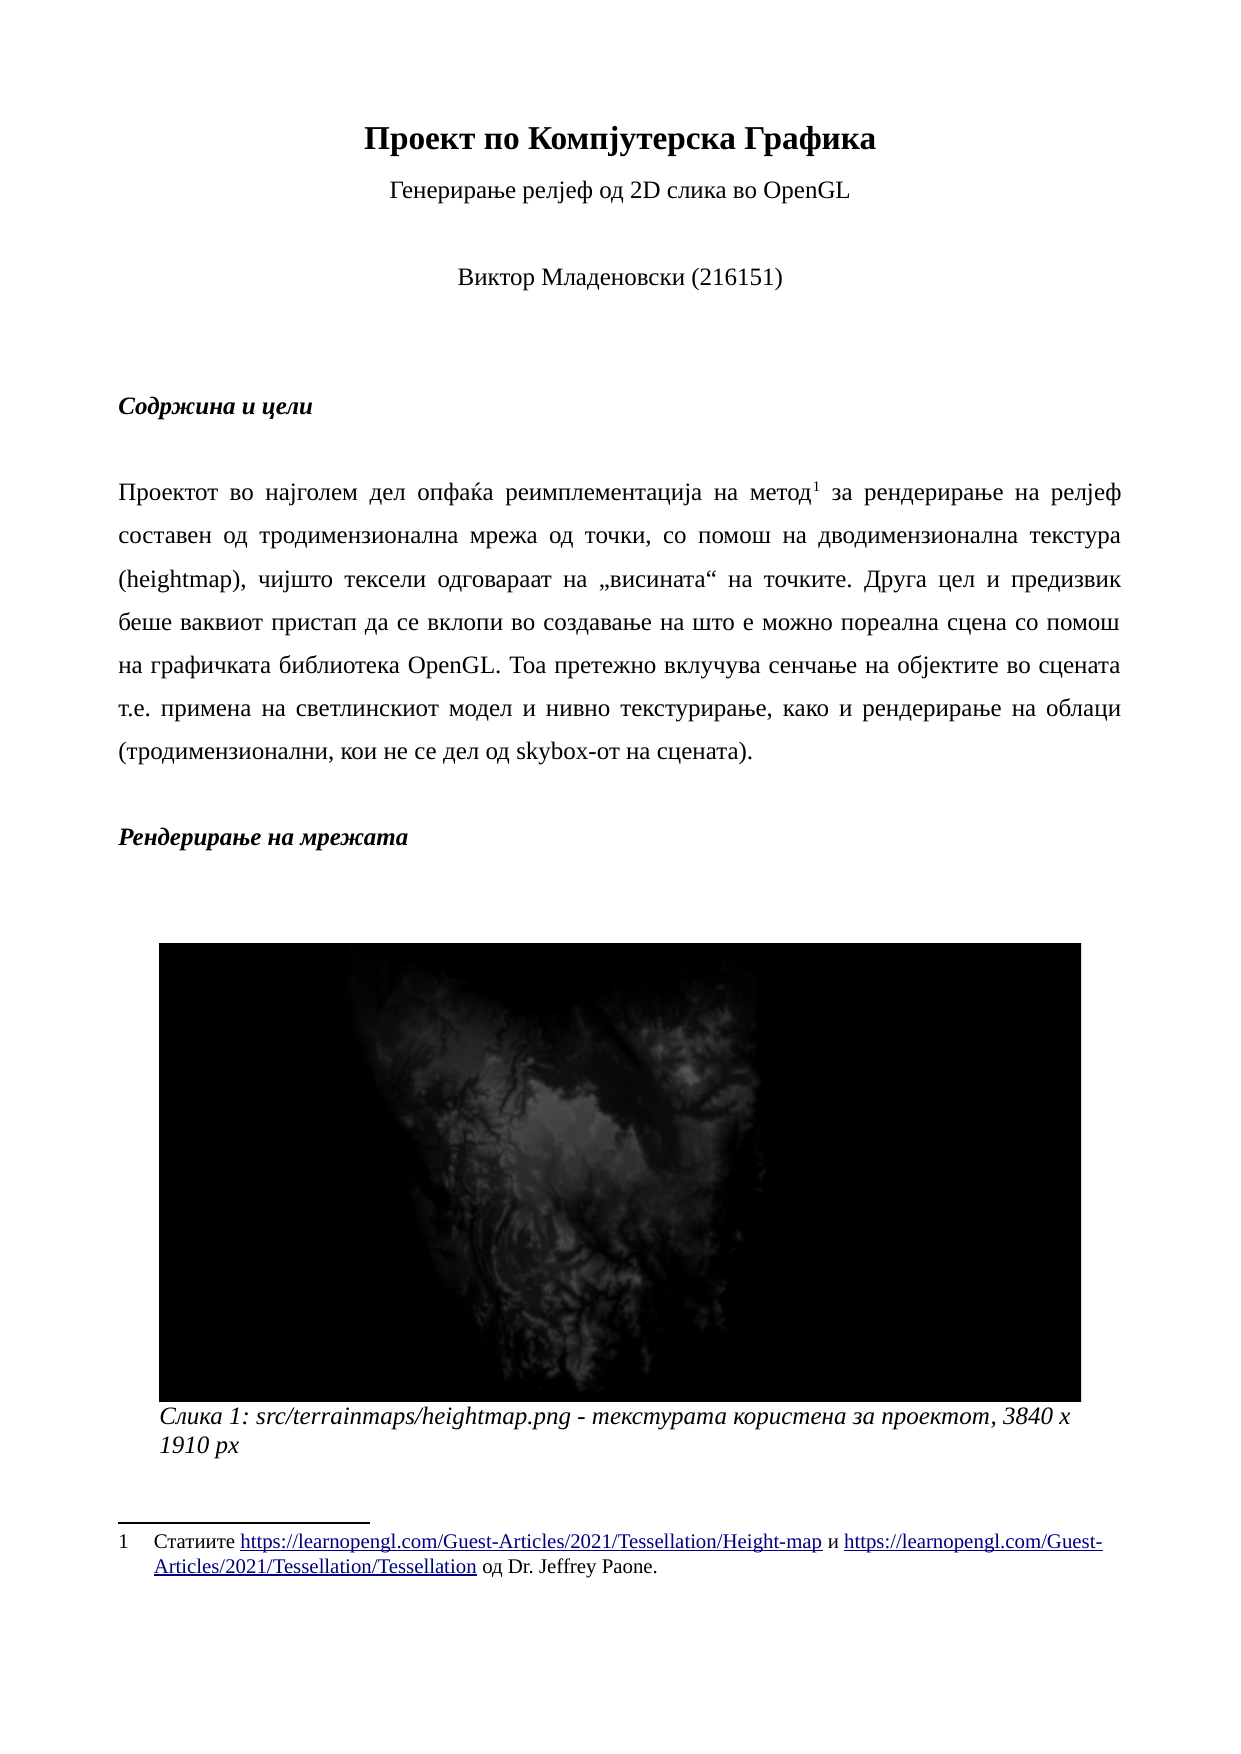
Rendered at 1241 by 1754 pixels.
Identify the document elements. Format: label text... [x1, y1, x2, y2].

text Генерирање релјеф од 2D слика во OpenGL [118, 176, 1122, 204]
picture [159, 943, 1082, 1402]
text Статиите https://learnopengl.com/Guest-Articles/2021/Tessellation/Height-map и https://learnopengl.com/Guest-Articles/2021/Tessellation/Tessellation од Dr. Jeffrey Paone. [118, 1529, 1122, 1578]
text Рендерирање на мрежата [118, 822, 1122, 851]
text Проект по Компјутерска Графика [118, 118, 1122, 156]
text Слика 1: src/terrainmaps/heightmap.png - текстурата користена за проектот, 3840 x 1910 px [159, 1402, 1081, 1459]
text Виктор Младеновски (216151) [118, 262, 1122, 291]
text Проектот во најголем дел опфаќа реимплементација на метод за рендерирање на релјеф составен од тродимензионална мрежа од точки, со помош на дводимензионална текстура (heightmap), чијшто тексели одговараат на „висината“ на точките. Друга цел и предизвик беше ваквиот пристап да се вклопи во создавање на што е можно пореална сцена со помош на графичката библиотека OpenGL. Тоа претежно вклучува сенчање на објектите во сцената т.е. примена на светлинскиот модел и нивно текстурирање, како и рендерирање на облаци (тродимензионални, кои не се дел од skybox-от на сцената). [118, 477, 1122, 765]
text Содржина и цели [118, 391, 1122, 420]
text [159, 921, 1081, 943]
